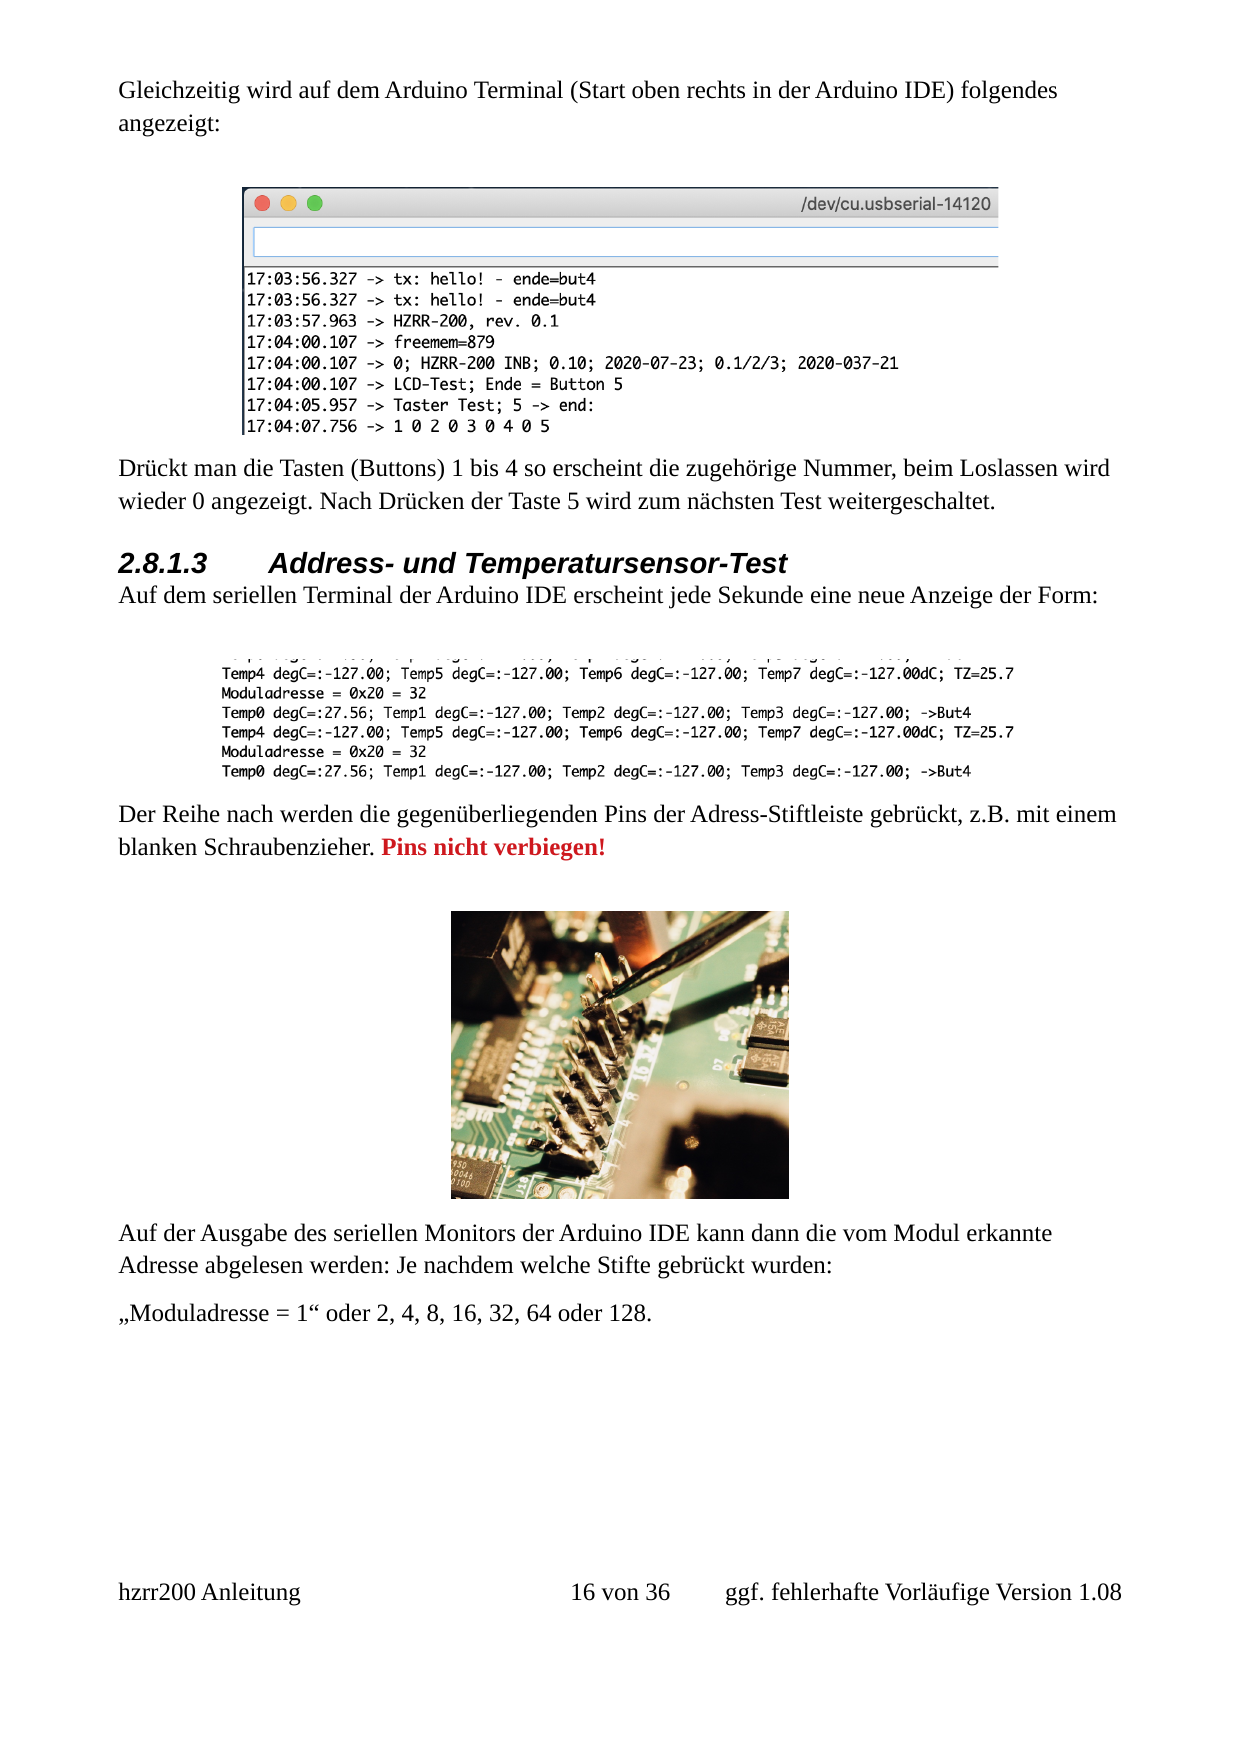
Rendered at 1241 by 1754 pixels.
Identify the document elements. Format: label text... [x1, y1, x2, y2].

picture [451, 911, 789, 1199]
text Bild 43: Überbrücken der Adress-Stifte mit einem blanken, kleinen Schraubendreher [451, 892, 789, 911]
text Drückt man die Tasten (Buttons) 1 bis 4 so erscheint die zugehörige Nummer, beim Loslassen wird wieder 0 angezeigt. Nach Drücken der Taste 5 wird zum nächsten Test weitergeschaltet. [118, 453, 1122, 515]
text Auf der Ausgabe des seriellen Monitors der Arduino IDE kann dann die vom Modul erkannte Adresse abgelesen werden: Je nachdem welche Stifte gebrückt wurden: [118, 1218, 1122, 1279]
text „Moduladresse = 1“ oder 2, 4, 8, 16, 32, 64 oder 128. [118, 1298, 1122, 1327]
picture [218, 659, 1023, 781]
text Bild 42: Ausgabe auf dem seriellem Terminal der Arduino IDE [218, 640, 1022, 659]
text Gleichzeitig wird auf dem Arduino Terminal (Start oben rechts in der Arduino IDE) folgendes angezeigt: [118, 75, 1122, 137]
text Bild 41: Anzeige nach Start des Test-Programms auf dem seriellen Terminal der Arduino IDE [242, 168, 998, 187]
text Der Reihe nach werden die gegenüberliegenden Pins der Adress-Stiftleiste gebrückt, z.B. mit einem blanken Schraubenzieher. Pins nicht verbiegen! [118, 799, 1122, 861]
text Auf dem seriellen Terminal der Arduino IDE erscheint jede Sekunde eine neue Anzeige der Form: [118, 580, 1122, 608]
picture [242, 187, 999, 435]
subtitle Address- und Temperatursensor-Test [118, 546, 1122, 580]
